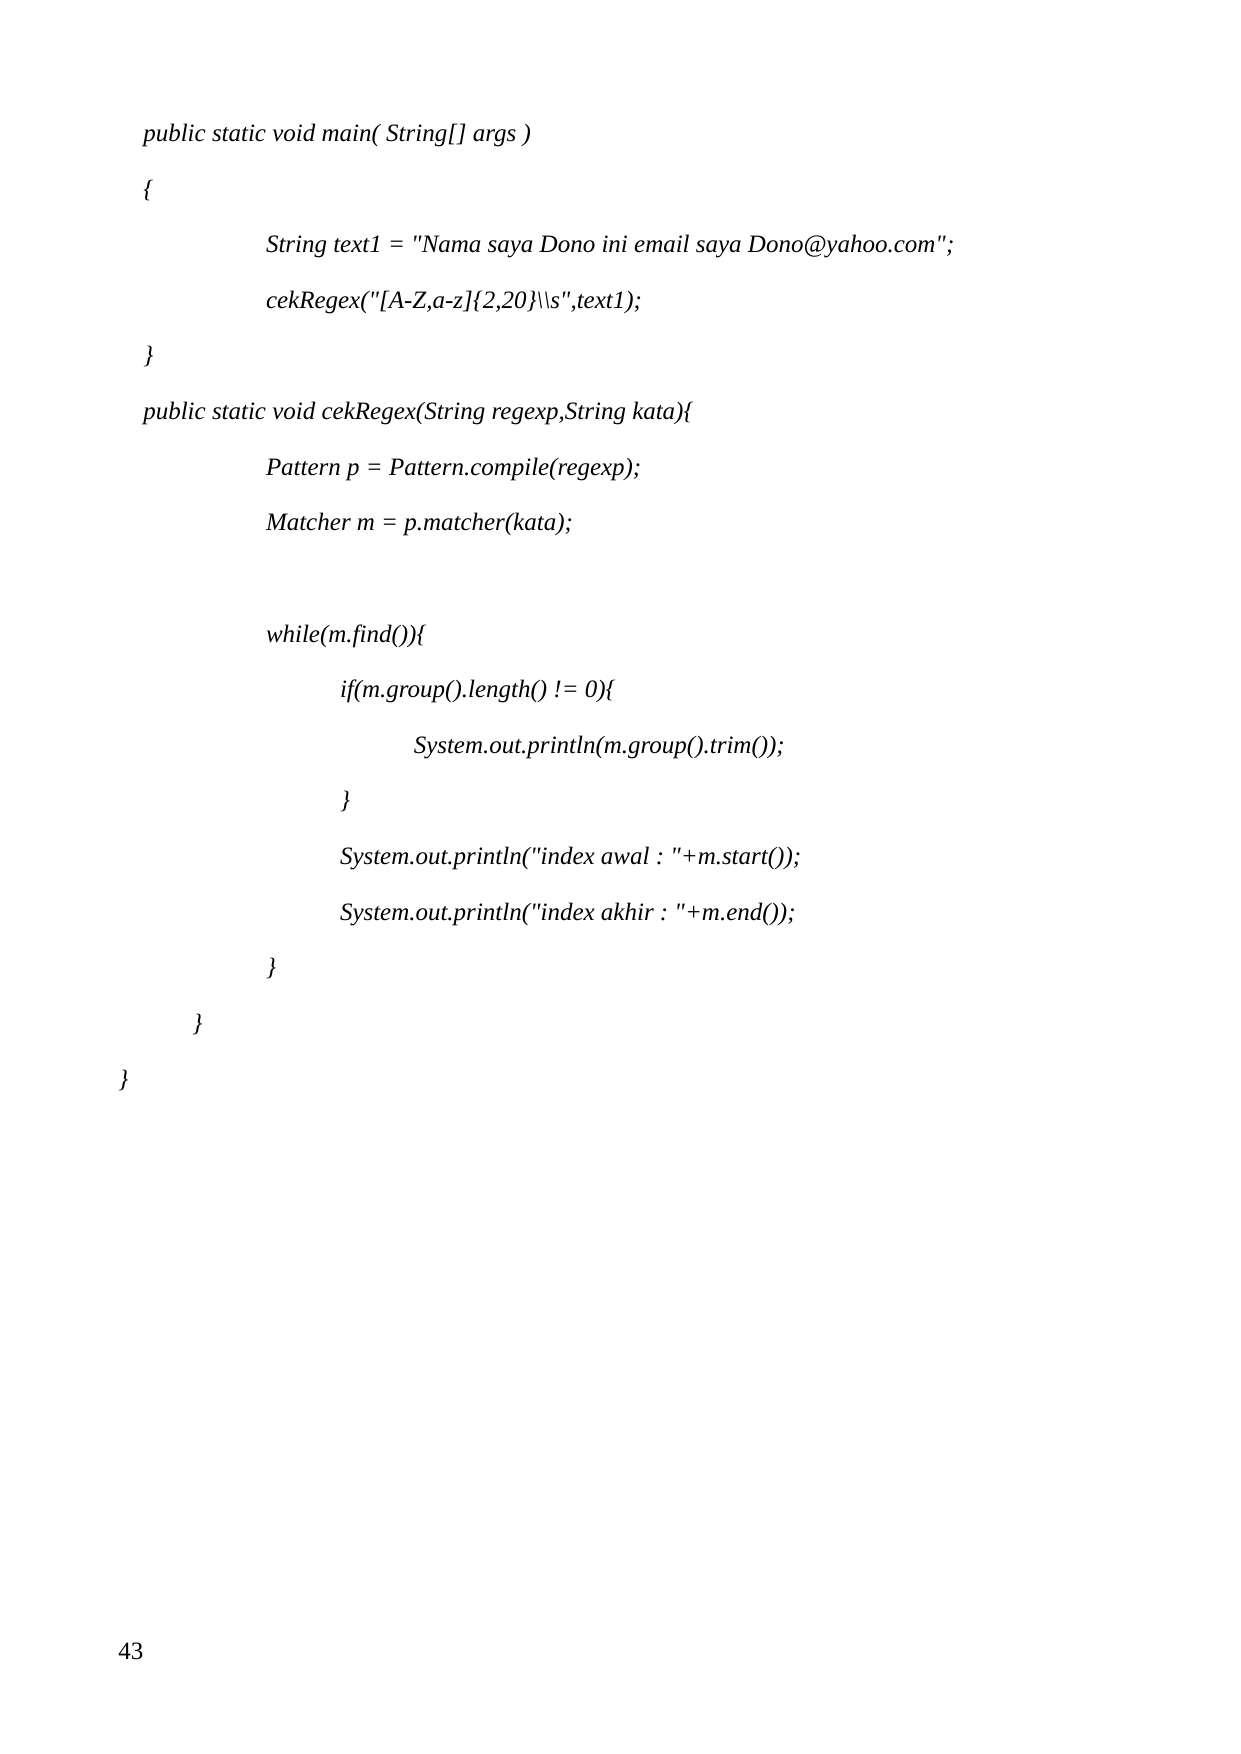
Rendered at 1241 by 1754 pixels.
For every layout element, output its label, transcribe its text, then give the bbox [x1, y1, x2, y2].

text Matcher m = p.matcher(kata); [118, 507, 1122, 536]
text public static void cekRegex(String regexp,String kata){ [118, 396, 1122, 425]
text } [118, 1008, 1122, 1037]
text System.out.println("index akhir : "+m.end()); [118, 897, 1122, 926]
text public static void main( String[] args ) [118, 118, 1122, 147]
text cekRegex("[A-Z,a-z]{2,20}\\s",text1); [118, 285, 1122, 314]
text String text1 = "Nama saya Dono ini email saya Dono@yahoo.com"; [118, 229, 1122, 258]
text while(m.find()){ [118, 619, 1122, 647]
text { [118, 174, 1122, 202]
text Pattern p = Pattern.compile(regexp); [118, 452, 1122, 481]
text if(m.group().length() != 0){ [118, 674, 1122, 703]
text } [118, 341, 1122, 369]
text } [118, 952, 1122, 981]
text } [118, 786, 1122, 814]
text System.out.println(m.group().trim()); [118, 730, 1122, 759]
text System.out.println("index awal : "+m.start()); [118, 841, 1122, 870]
text } [118, 1064, 1122, 1092]
